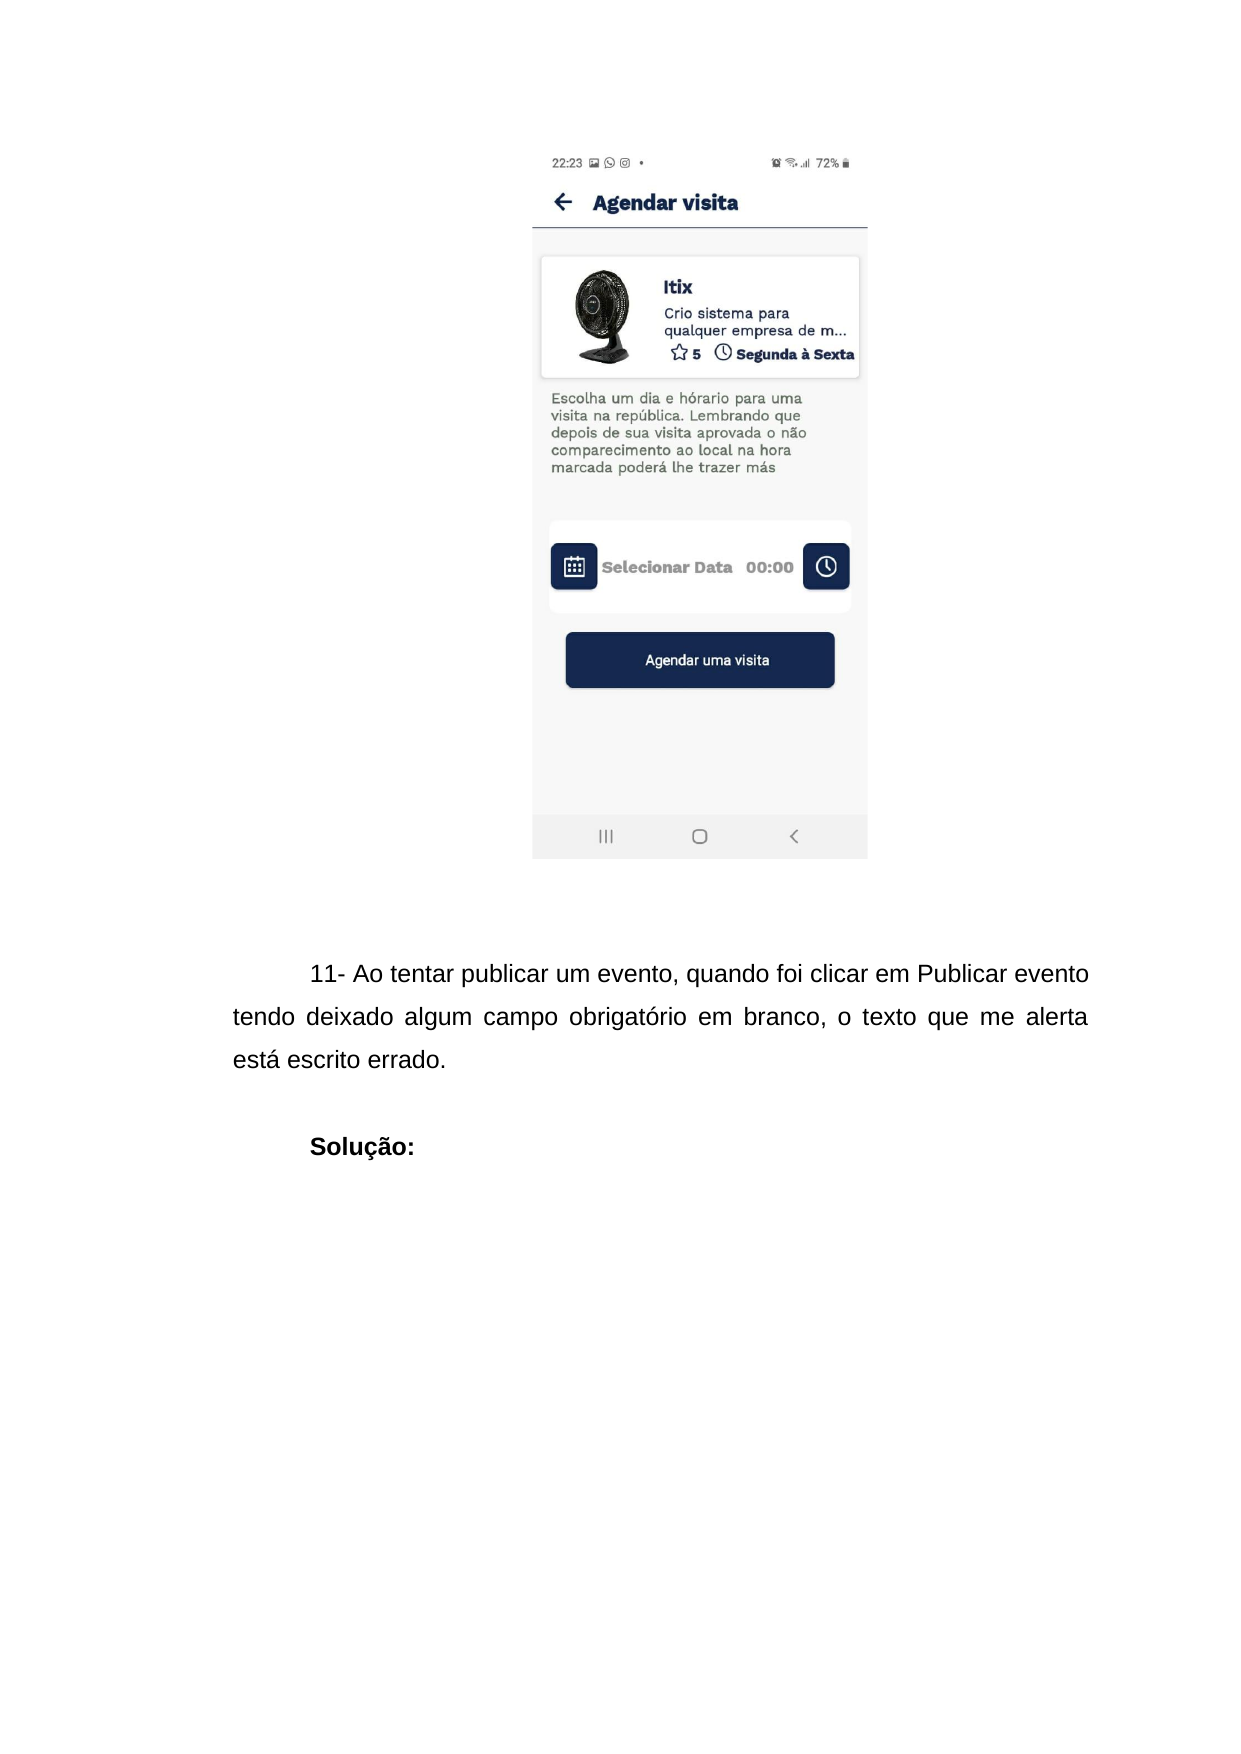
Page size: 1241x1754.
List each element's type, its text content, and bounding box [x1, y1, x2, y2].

picture [532, 150, 868, 859]
text Solução: [233, 1132, 1090, 1161]
text 11- Ao tentar publicar um evento, quando foi clicar em Publicar evento tendo deixado algum campo obrigatório em branco, o texto que me alerta está escrito errado. [233, 959, 1090, 1074]
